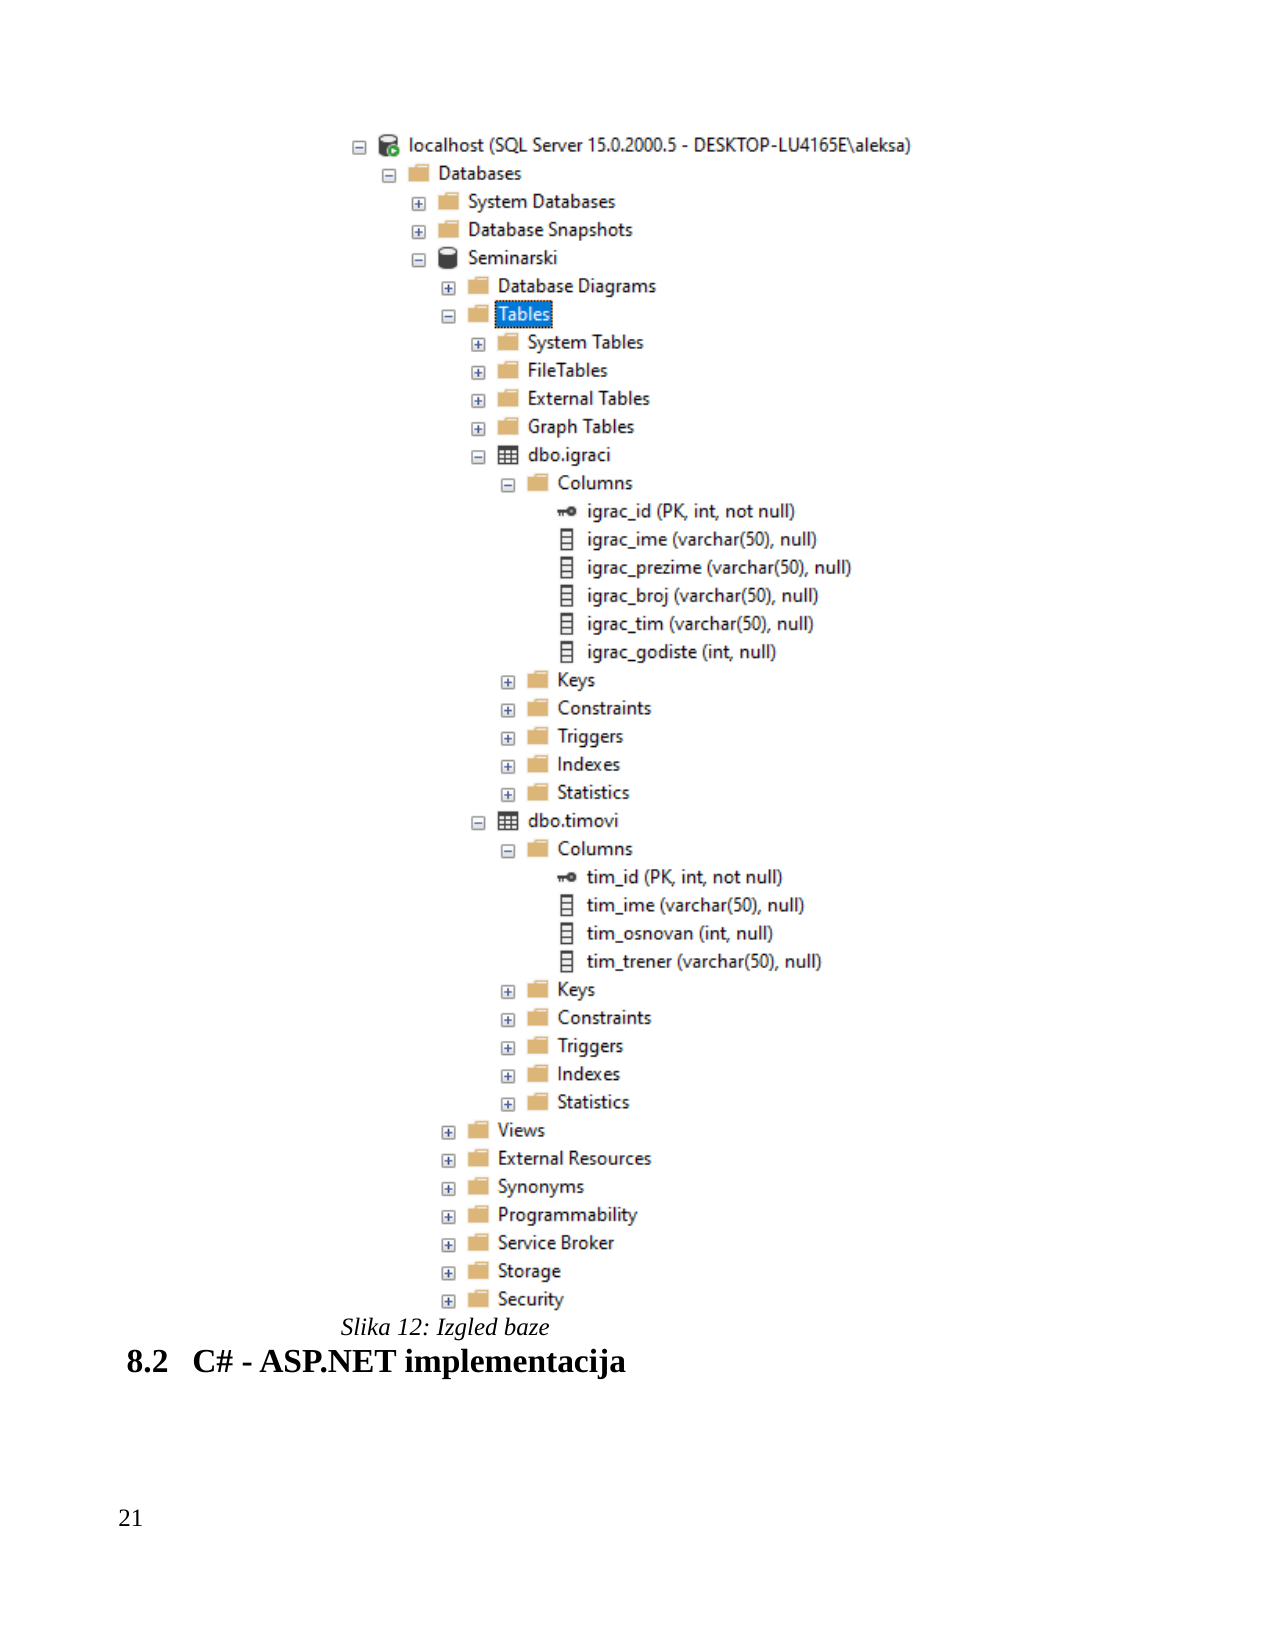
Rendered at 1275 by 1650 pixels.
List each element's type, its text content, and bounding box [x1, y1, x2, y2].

text Slika 12: Izgled baze [341, 1312, 934, 1341]
subtitle C# - ASP.NET implementacija [118, 118, 1157, 1379]
picture [340, 130, 935, 1312]
